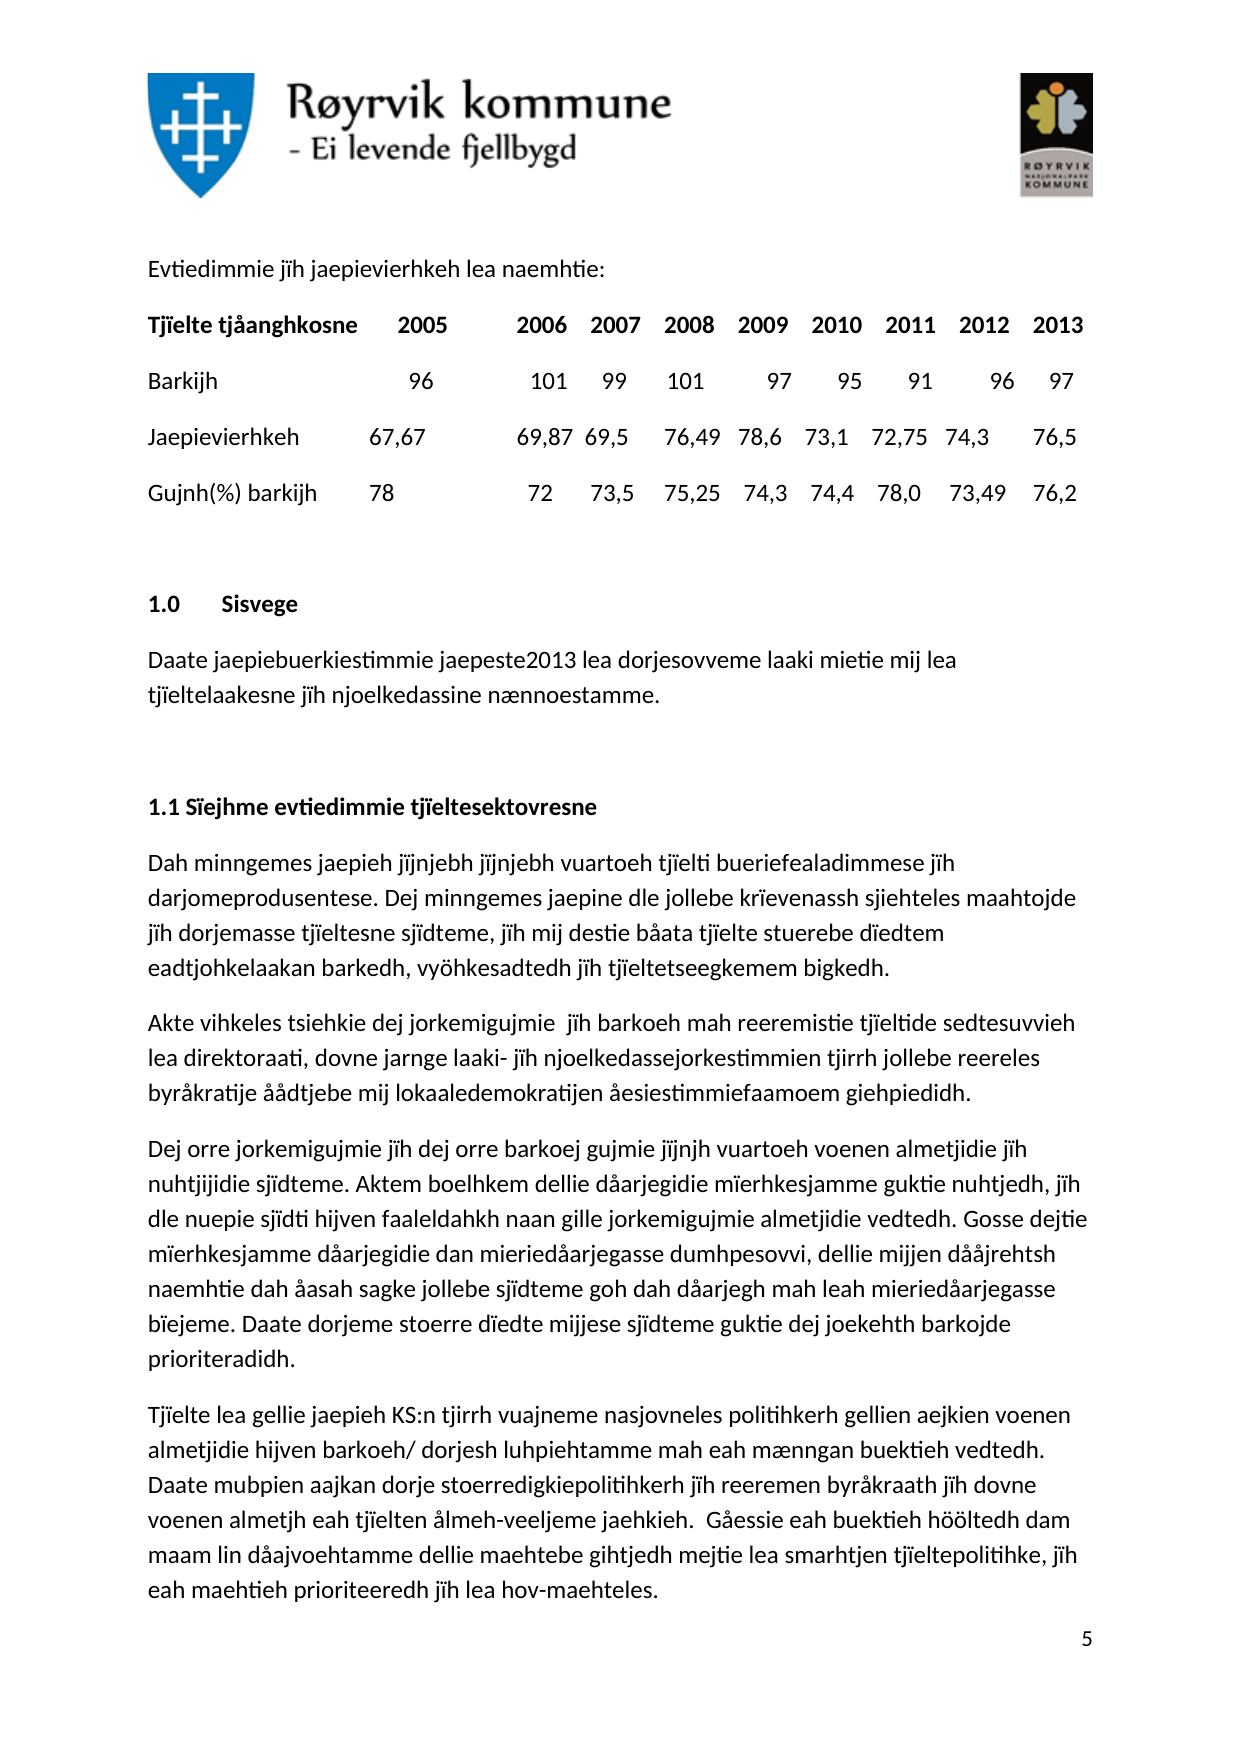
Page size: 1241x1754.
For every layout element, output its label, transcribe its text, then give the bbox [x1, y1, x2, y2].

text Gujnh(%) barkijh 78 72 73,5 75,25 74,3 74,4 78,0 73,49 76,2 [148, 477, 1093, 507]
text Evtiedimmie jïh jaepievierhkeh lea naemhtie: [148, 253, 1093, 284]
text 1.0 Sisvege [148, 588, 1093, 619]
text Dej orre jorkemigujmie jïh dej orre barkoej gujmie jïjnjh vuartoeh voenen almetjidie jïh nuhtjijidie sjïdteme. Aktem boelhkem dellie dåarjegidie mïerhkesjamme guktie nuhtjedh, jïh dle nuepie sjïdti hijven faaleldahkh naan gille jorkemigujmie almetjidie vedtedh. Gosse dejtie mïerhkesjamme dåarjegidie dan mieriedåarjegasse dumhpesovvi, dellie mijjen dååjrehtsh naemhtie dah åasah sagke jollebe sjïdteme goh dah dåarjegh mah leah mieriedåarjegasse bïejeme. Daate dorjeme stoerre dïedte mijjese sjïdteme guktie dej joekehth barkojde prioriteradidh. [148, 1133, 1093, 1374]
picture [147, 73, 1093, 198]
text Tjïelte lea gellie jaepieh KS:n tjirrh vuajneme nasjovneles politihkerh gellien aejkien voenen almetjidie hijven barkoeh/ dorjesh luhpiehtamme mah eah mænngan buektieh vedtedh. Daate mubpien aajkan dorje stoerredigkiepolitihkerh jïh reeremen byråkraath jïh dovne voenen almetjh eah tjïelten ålmeh-veeljeme jaehkieh. Gåessie eah buektieh hööltedh dam maam lin dåajvoehtamme dellie maehtebe gihtjedh mejtie lea smarhtjen tjïeltepolitihke, jïh eah maehtieh prioriteeredh jïh lea hov-maehteles. [148, 1399, 1093, 1605]
text Barkijh 96 101 99 101 97 95 91 96 97 [148, 365, 1093, 396]
text Tjïelte tjåanghkosne 2005 2006 2007 2008 2009 2010 2011 2012 2013 [148, 309, 1093, 340]
text Jaepievierhkeh 67,67 69,87 69,5 76,49 78,6 73,1 72,75 74,3 76,5 [148, 421, 1093, 451]
text Akte vihkeles tsiehkie dej jorkemigujmie jïh barkoeh mah reeremistie tjïeltide sedtesuvvieh lea direktoraati, dovne jarnge laaki- jïh njoelkedassejorkestimmien tjirrh jollebe reereles byråkratije åådtjebe mij lokaaledemokratijen åesiestimmiefaamoem giehpiedidh. [148, 1008, 1093, 1108]
text 1.1 Sïejhme evtiedimmie tjïeltesektovresne [148, 791, 1093, 821]
text Daate jaepiebuerkiestimmie jaepeste2013 lea dorjesovveme laaki mietie mij lea tjïeltelaakesne jïh njoelkedassine nænnoestamme. [148, 644, 1093, 710]
text Dah minngemes jaepieh jïjnjebh jïjnjebh vuartoeh tjïelti bueriefealadimmese jïh darjomeprodusentese. Dej minngemes jaepine dle jollebe krïevenassh sjiehteles maahtojde jïh dorjemasse tjïeltesne sjïdteme, jïh mij destie båata tjïelte stuerebe dïedtem eadtjohkelaakan barkedh, vyöhkesadtedh jïh tjïeltetseegkemem bigkedh. [148, 847, 1093, 982]
